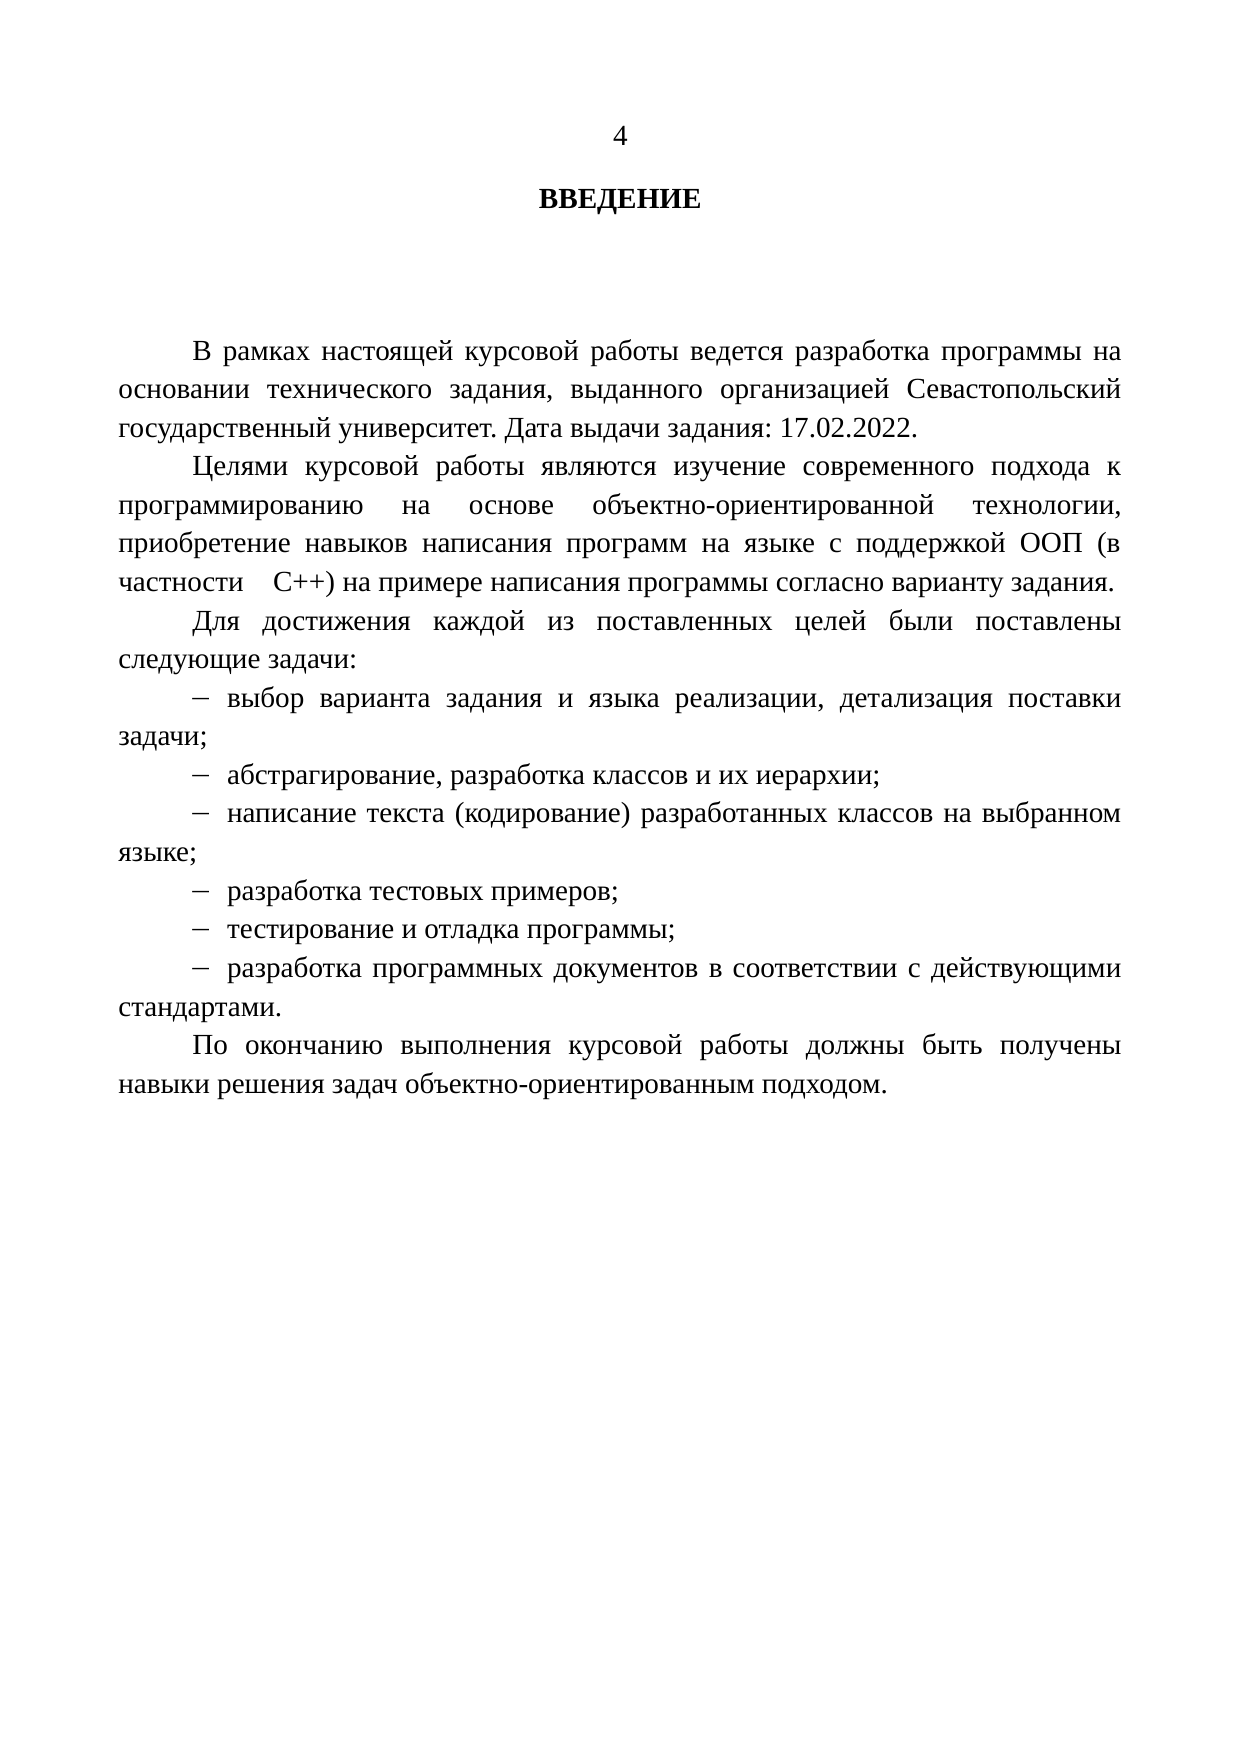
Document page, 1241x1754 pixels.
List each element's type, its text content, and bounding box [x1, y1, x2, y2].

text Целями курсовой работы являются изучение современного подхода к программированию на основе объектно-ориентированной технологии, приобретение навыков написания программ на языке с поддержкой ООП (в частности C++) на примере написания программы согласно варианту задания. [118, 448, 1122, 598]
text В рамках настоящей курсовой работы ведется разработка программы на основании технического задания, выданного организацией Севастопольский государственный университет. Дата выдачи задания: 17.02.2022. [118, 333, 1122, 443]
text Для достижения каждой из поставленных целей были поставлены следующие задачи: [118, 603, 1122, 675]
list разработка программных документов в соответствии с действующими стандартами. [118, 950, 1122, 1022]
list написание текста (кодирование) разработанных классов на выбранном языке; [118, 796, 1122, 868]
subtitle Введение [118, 181, 1122, 215]
list выбор варианта задания и языка реализации, детализация поставки задачи; [118, 680, 1122, 752]
list абстрагирование, разработка классов и их иерархии; [118, 757, 1122, 791]
list разработка тестовых примеров; [118, 873, 1122, 906]
list тестирование и отладка программы; [118, 911, 1122, 945]
text По окончанию выполнения курсовой работы должны быть получены навыки решения задач объектно-ориентированным подходом. [118, 1027, 1122, 1099]
